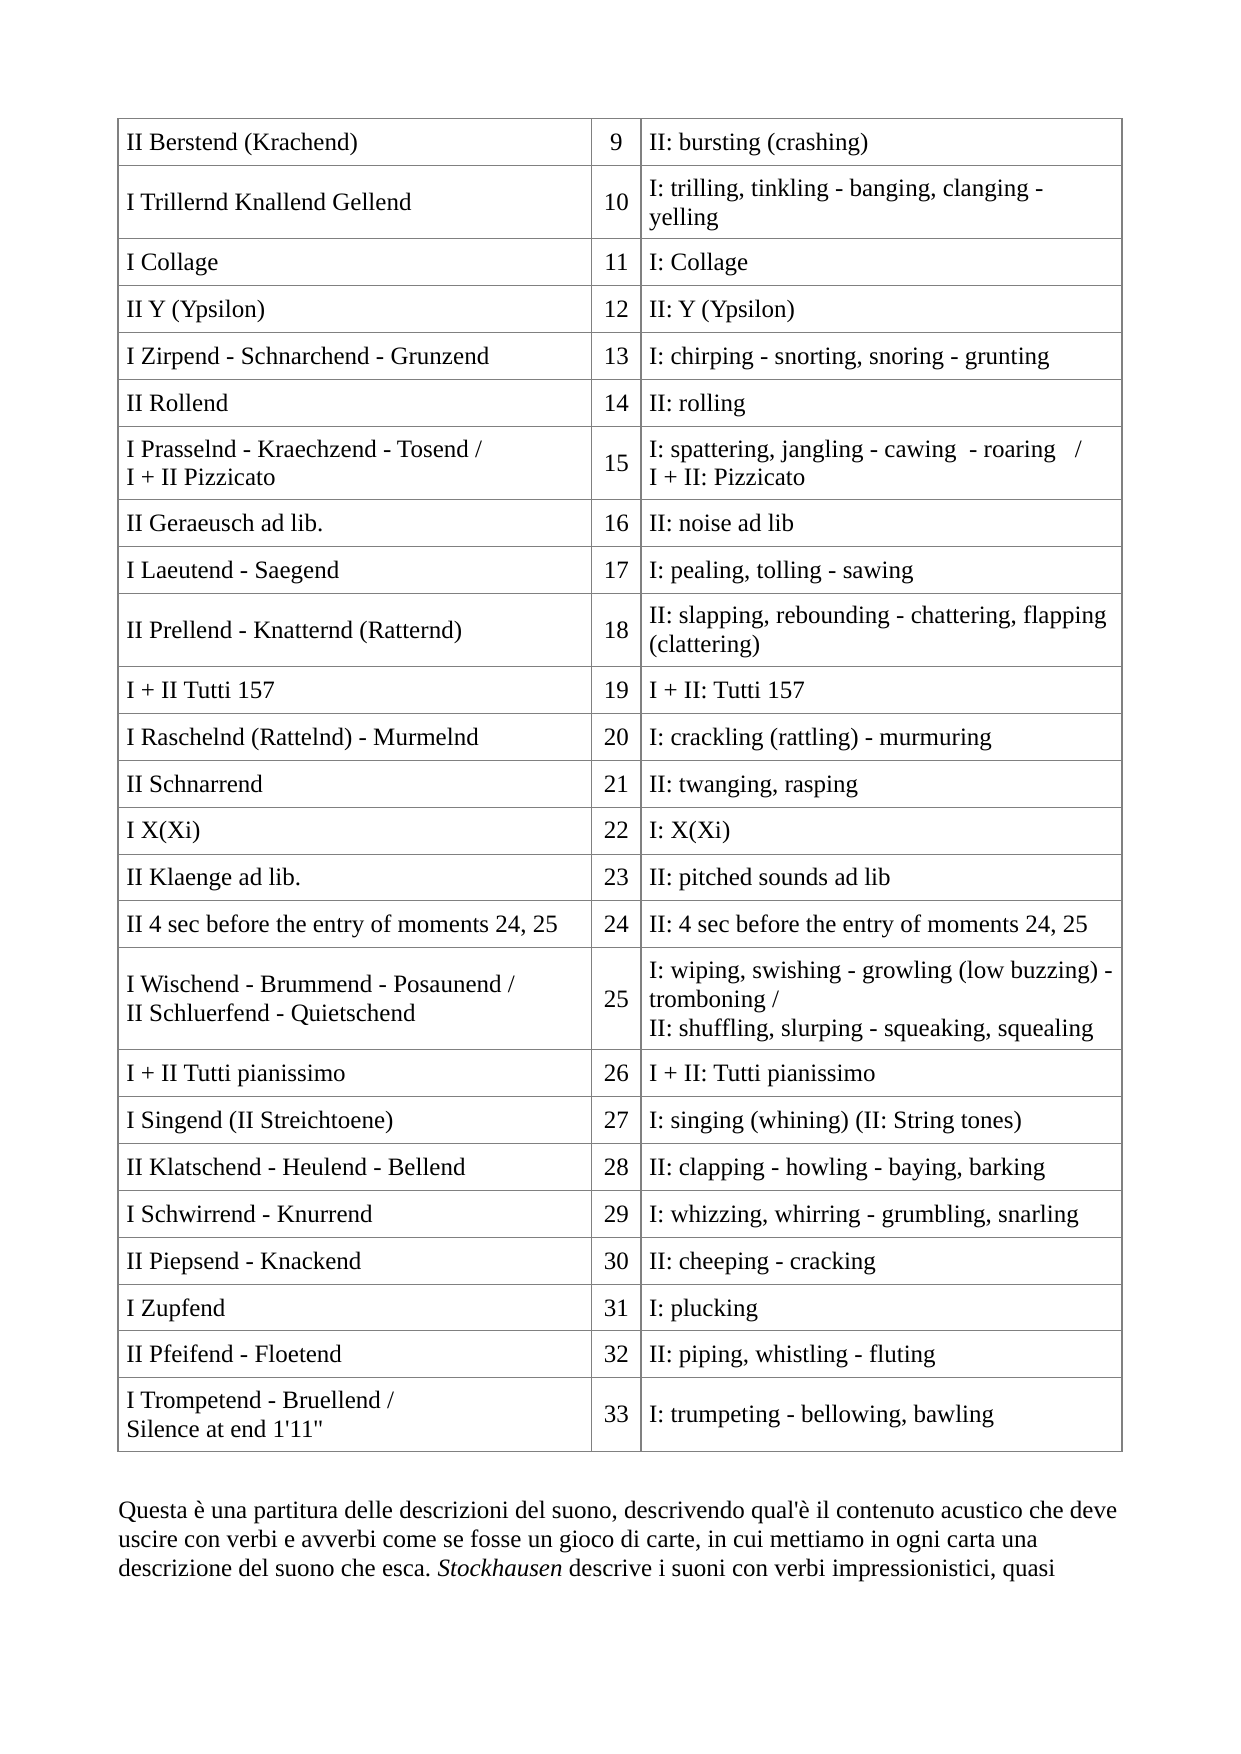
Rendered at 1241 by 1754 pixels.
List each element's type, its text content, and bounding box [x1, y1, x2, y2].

table_cell I: spattering, jangling - cawing - roaring / I + II: Pizzicato [642, 427, 1121, 499]
table_cell I Singend (II Streichtoene) [119, 1097, 591, 1143]
table_cell I Schwirrend - Knurrend [119, 1191, 591, 1237]
table_cell 25 [592, 948, 640, 1049]
table_cell I Laeutend - Saegend [119, 547, 591, 593]
table_cell II: cheeping - cracking [642, 1238, 1121, 1283]
table_cell II Klaenge ad lib. [119, 855, 591, 900]
table_cell II Schnarrend [119, 761, 591, 807]
table_cell II Klatschend - Heulend - Bellend [119, 1144, 591, 1190]
table_cell II: Y (Ypsilon) [642, 286, 1121, 332]
table_cell 24 [592, 901, 640, 947]
table_cell II: clapping - howling - baying, barking [642, 1144, 1121, 1190]
text Questa è una partitura delle descrizioni del suono, descrivendo qual'è il contenuto acustico che deve uscire con verbi e avverbi come se fosse un gioco di carte, in cui mettiamo in ogni carta una descrizione del suono che esca. Stockhausen descrive i suoni con verbi impressionistici, quasi [118, 1495, 1122, 1582]
table_cell 17 [592, 547, 640, 593]
table_cell 27 [592, 1097, 640, 1143]
table_cell II Prellend - Knatternd (Ratternd) [119, 594, 591, 666]
table_cell II Piepsend - Knackend [119, 1238, 591, 1283]
table_cell I: trilling, tinkling - banging, clanging - yelling [642, 166, 1121, 238]
table_cell I: trumpeting - bellowing, bawling [642, 1378, 1121, 1451]
table_cell 11 [592, 239, 640, 285]
table_cell 13 [592, 333, 640, 379]
table_cell 31 [592, 1285, 640, 1330]
table_cell 19 [592, 667, 640, 713]
table_cell 33 [592, 1378, 640, 1451]
table_cell 29 [592, 1191, 640, 1237]
table_cell II 4 sec before the entry of moments 24, 25 [119, 901, 591, 947]
table_cell I: chirping - snorting, snoring - grunting [642, 333, 1121, 379]
table_cell I Zupfend [119, 1285, 591, 1330]
table_cell I + II Tutti 157 [119, 667, 591, 713]
table_cell II Berstend (Krachend) [119, 119, 591, 165]
table_cell I Collage [119, 239, 591, 285]
table_cell 21 [592, 761, 640, 807]
table_cell II: 4 sec before the entry of moments 24, 25 [642, 901, 1121, 947]
table_cell I: X(Xi) [642, 808, 1121, 853]
table_cell 32 [592, 1331, 640, 1377]
table_cell I Trillernd Knallend Gellend [119, 166, 591, 238]
table_cell II: rolling [642, 380, 1121, 426]
table_cell I: wiping, swishing - growling (low buzzing) - tromboning / II: shuffling, slurping - squeaking, squealing [642, 948, 1121, 1049]
table_cell II Rollend [119, 380, 591, 426]
table_cell I + II: Tutti pianissimo [642, 1050, 1121, 1096]
table_cell II Y (Ypsilon) [119, 286, 591, 332]
table_cell 14 [592, 380, 640, 426]
table_cell I X(Xi) [119, 808, 591, 853]
table_cell I Wischend - Brummend - Posaunend / II Schluerfend - Quietschend [119, 948, 591, 1049]
table_cell 26 [592, 1050, 640, 1096]
table_cell 20 [592, 714, 640, 760]
table_cell 28 [592, 1144, 640, 1190]
table_cell I: plucking [642, 1285, 1121, 1330]
table_cell II: bursting (crashing) [642, 119, 1121, 165]
table_cell I Raschelnd (Rattelnd) - Murmelnd [119, 714, 591, 760]
table_cell I: pealing, tolling - sawing [642, 547, 1121, 593]
table_cell I Trompetend - Bruellend / Silence at end 1'11'' [119, 1378, 591, 1451]
table_cell I: whizzing, whirring - grumbling, snarling [642, 1191, 1121, 1237]
table_cell I Zirpend - Schnarchend - Grunzend [119, 333, 591, 379]
table_cell I Prasselnd - Kraechzend - Tosend / I + II Pizzicato [119, 427, 591, 499]
table_cell 12 [592, 286, 640, 332]
table_cell I: singing (whining) (II: String tones) [642, 1097, 1121, 1143]
table_cell 22 [592, 808, 640, 853]
table_cell 10 [592, 166, 640, 238]
table_cell II: twanging, rasping [642, 761, 1121, 807]
table_cell II: pitched sounds ad lib [642, 855, 1121, 900]
table_cell I + II: Tutti 157 [642, 667, 1121, 713]
table_cell II: piping, whistling - fluting [642, 1331, 1121, 1377]
table_cell II Pfeifend - Floetend [119, 1331, 591, 1377]
table_cell I: Collage [642, 239, 1121, 285]
table_cell 23 [592, 855, 640, 900]
table_cell I: crackling (rattling) - murmuring [642, 714, 1121, 760]
table_cell II: slapping, rebounding - chattering, flapping (clattering) [642, 594, 1121, 666]
table_cell II: noise ad lib [642, 500, 1121, 546]
table_cell II Geraeusch ad lib. [119, 500, 591, 546]
table_cell 30 [592, 1238, 640, 1283]
table_cell I + II Tutti pianissimo [119, 1050, 591, 1096]
table_cell 16 [592, 500, 640, 546]
table_cell 18 [592, 594, 640, 666]
table_cell 9 [592, 119, 640, 165]
table_cell 15 [592, 427, 640, 499]
